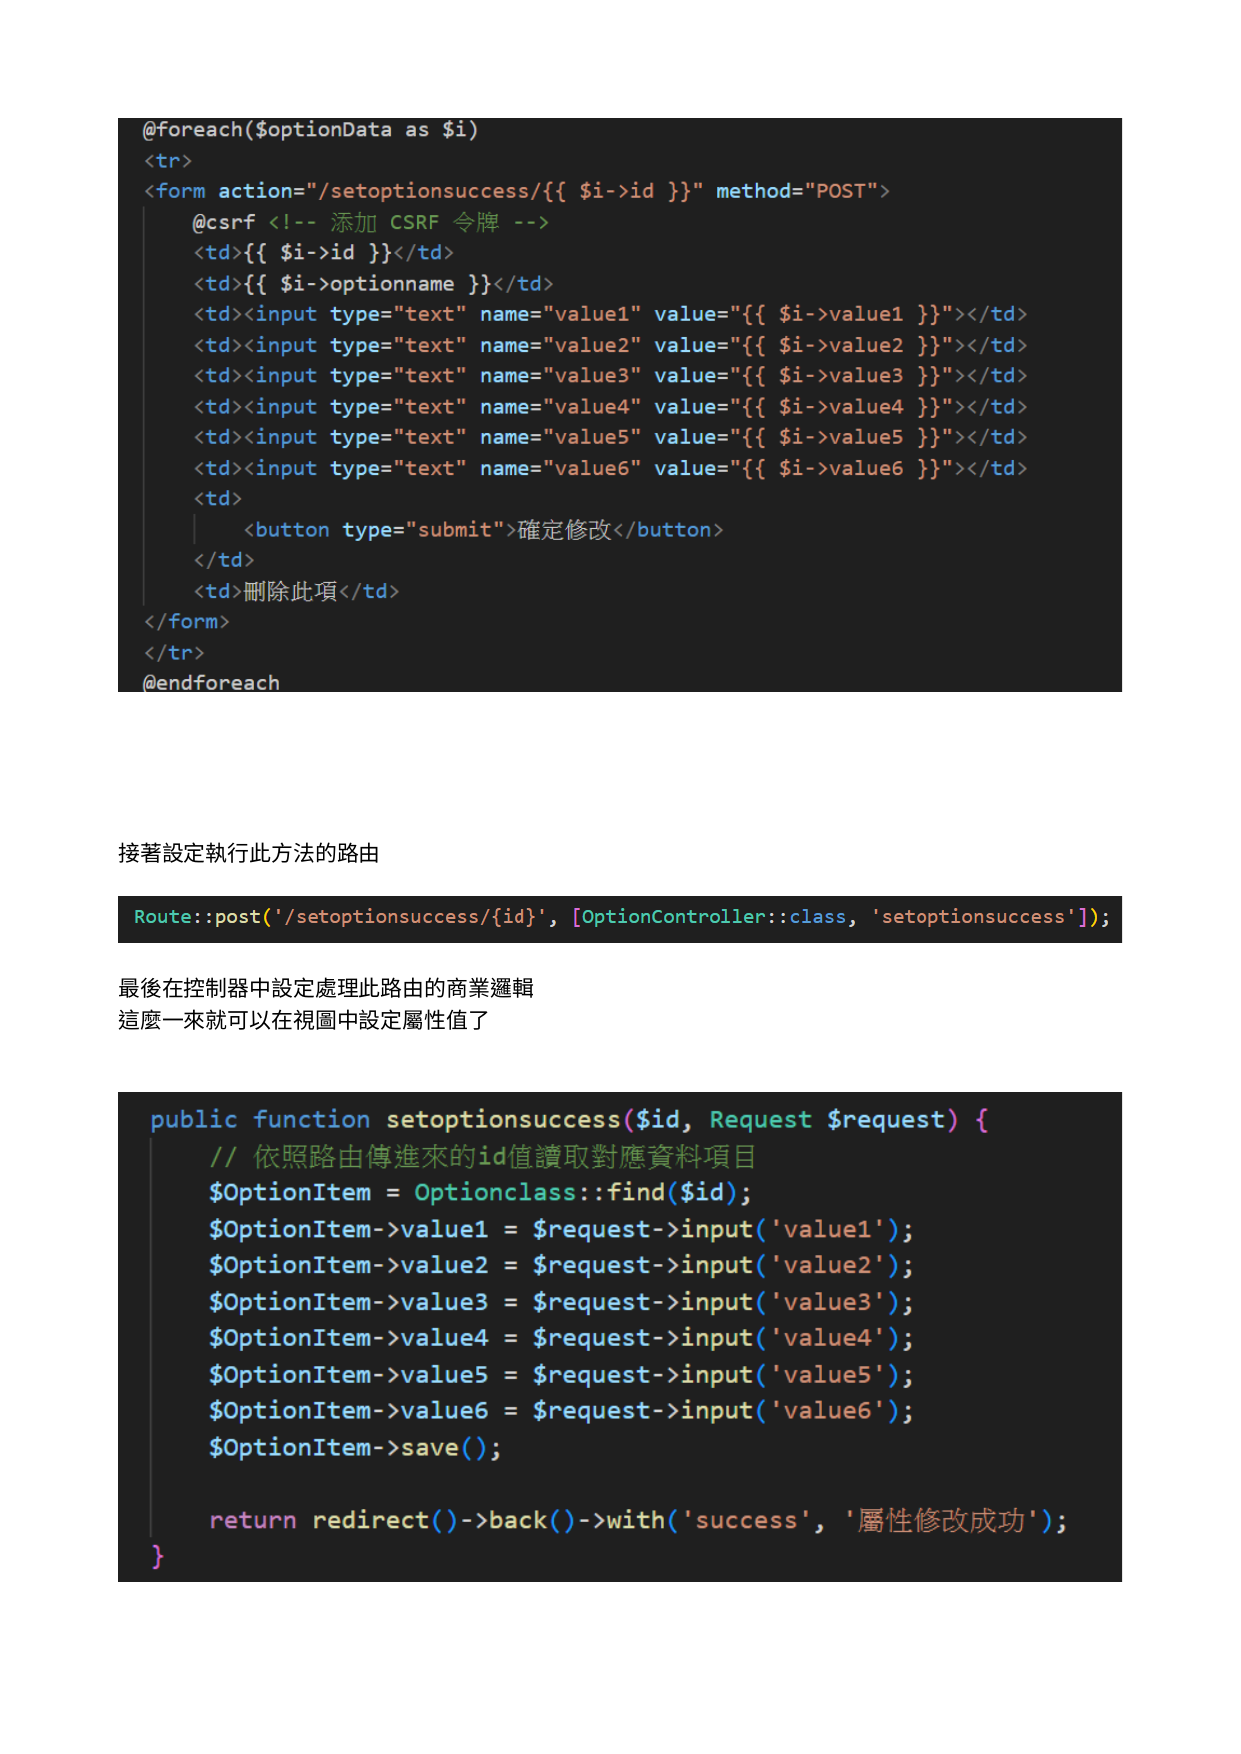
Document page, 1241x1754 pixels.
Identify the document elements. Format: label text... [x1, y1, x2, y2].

text 接著設定執行此方法的路由 [118, 836, 1122, 867]
picture [118, 1092, 1123, 1582]
text 這麼一來就可以在視圖中設定屬性值了 [118, 1003, 1122, 1035]
text 最後在控制器中設定處理此路由的商業邏輯 [118, 971, 1122, 1003]
picture [118, 118, 1123, 692]
picture [118, 896, 1123, 943]
